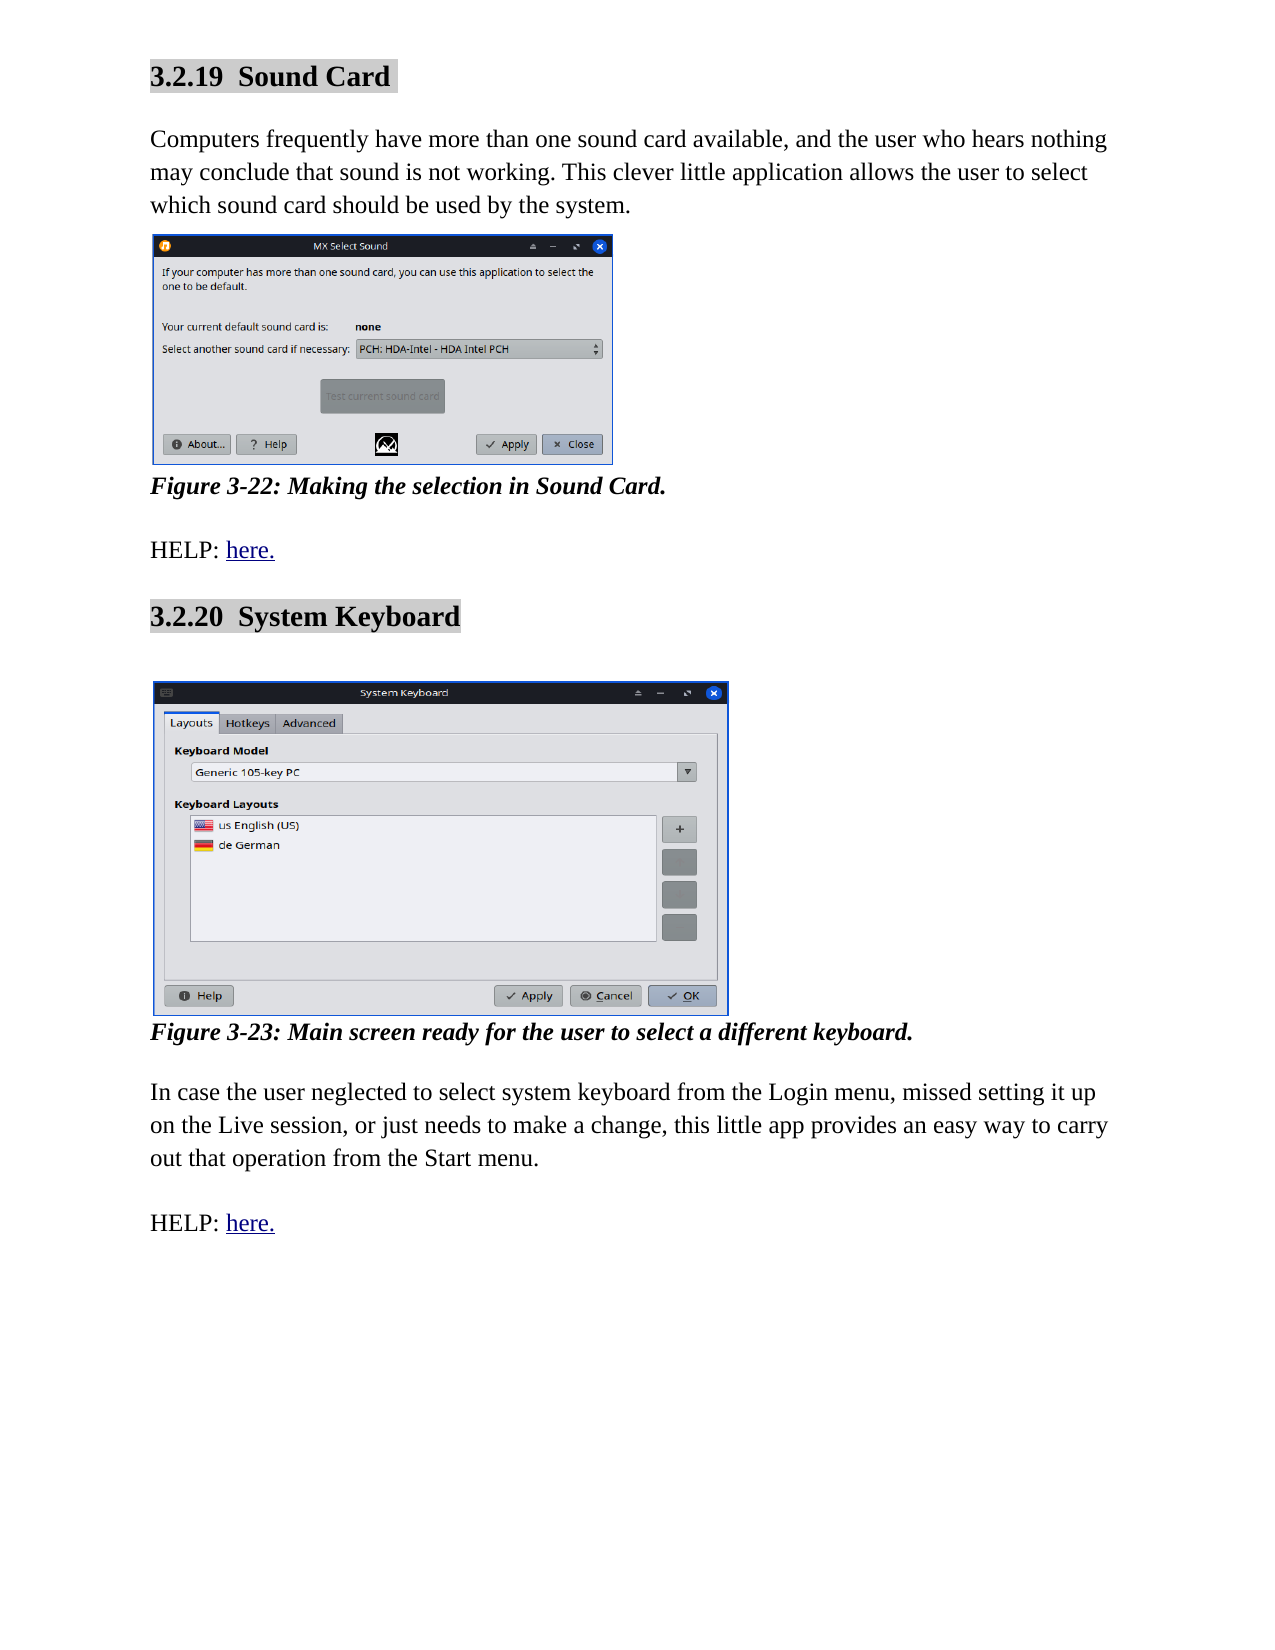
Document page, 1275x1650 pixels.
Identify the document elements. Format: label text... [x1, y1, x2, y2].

picture [150, 681, 731, 1018]
text Figure 3-23: Main screen ready for the user to select a different keyboard. [150, 664, 1125, 1046]
text In case the user neglected to select system keyboard from the Login menu, missed setting it up on the Live session, or just needs to make a change, this little app provides an easy way to carry out that operation from the Start menu. [150, 1077, 1125, 1172]
subtitle 3.2.19 Sound Card [194, 59, 238, 93]
subtitle 3.2.19 Sound Card [398, 59, 1125, 93]
text Computers frequently have more than one sound card available, and the user who hears nothing may conclude that sound is not working. This clever little application allows the user to select which sound card should be used by the system. [150, 124, 1125, 219]
text Figure 3-22: Making the selection in Sound Card. [150, 254, 1125, 499]
subtitle 3.2.20 System Keyboard [461, 599, 1125, 633]
text HELP: here. [150, 535, 1125, 564]
text HELP: here. [150, 1208, 1125, 1236]
picture [150, 234, 615, 467]
